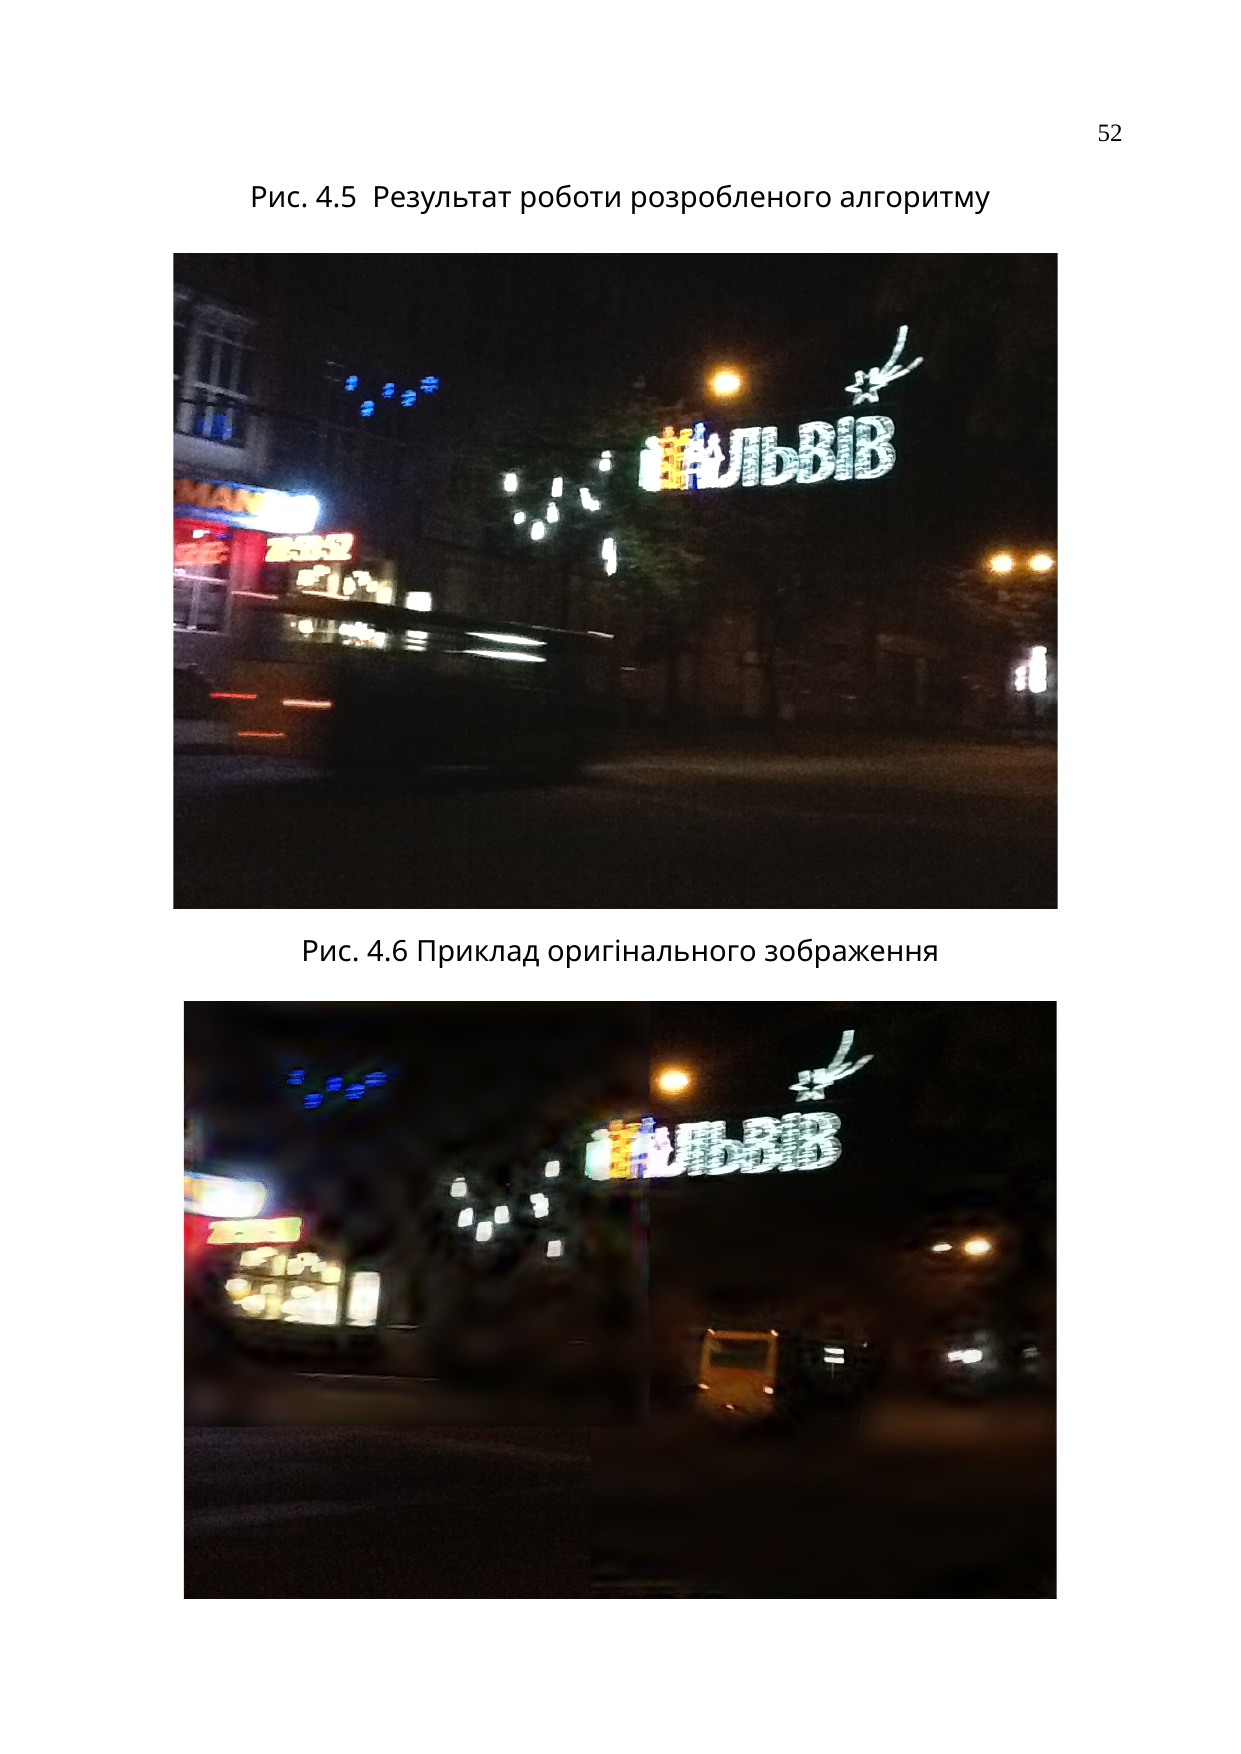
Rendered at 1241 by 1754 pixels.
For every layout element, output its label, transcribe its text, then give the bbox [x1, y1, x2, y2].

picture [183, 1001, 1057, 1599]
picture [173, 253, 1058, 909]
text Рис. 4.5 Результат роботи розробленого алгоритму [118, 176, 1122, 216]
text Рис. 4.6 Приклад оригінального зображення [118, 248, 1122, 969]
